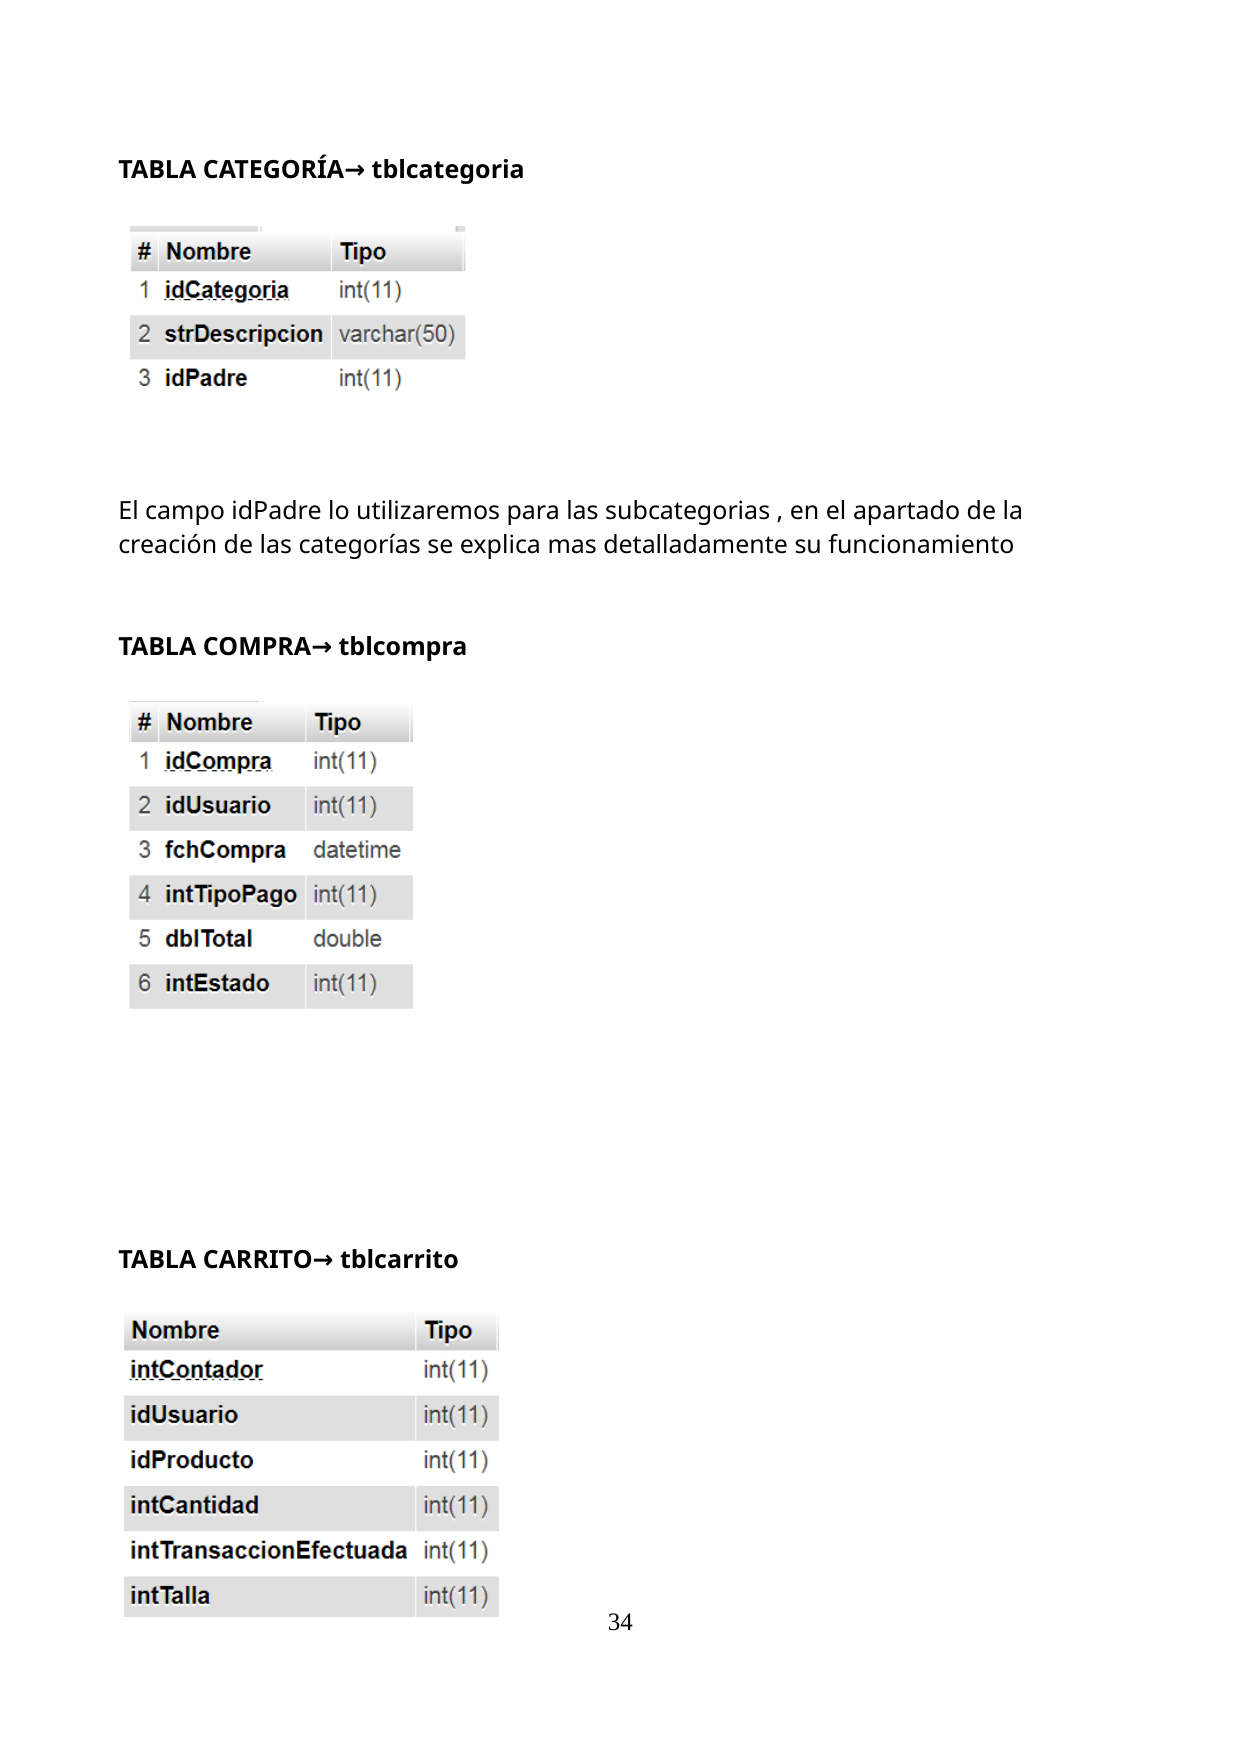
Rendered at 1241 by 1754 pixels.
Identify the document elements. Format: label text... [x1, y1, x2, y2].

picture [123, 1310, 499, 1617]
text TABLA CATEGORÍA→ tblcategoria [118, 152, 1122, 186]
picture [129, 701, 413, 1010]
text TABLA COMPRA→ tblcompra [118, 629, 1122, 663]
picture [129, 226, 466, 400]
text El campo idPadre lo utilizaremos para las subcategorias , en el apartado de la creación de las categorías se explica mas detalladamente su funcionamiento [118, 493, 1122, 561]
text TABLA CARRITO→ tblcarrito [118, 1242, 1122, 1276]
